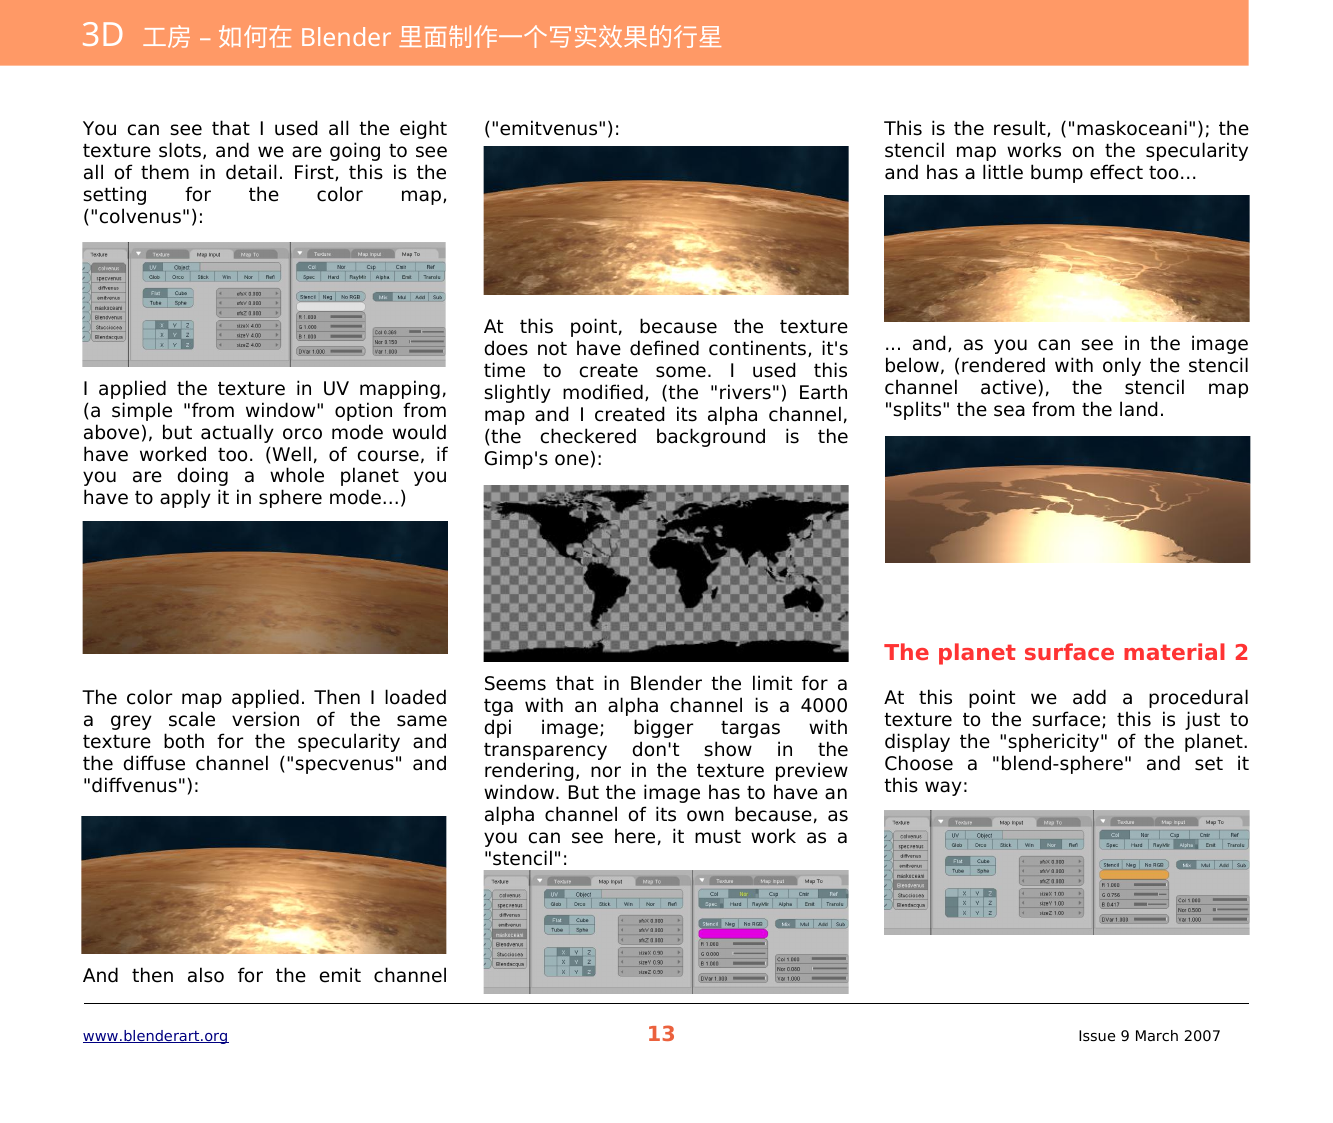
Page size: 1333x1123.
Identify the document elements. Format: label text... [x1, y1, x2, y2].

text The color map applied. Then I loaded a grey scale version of the same texture both for the specularity and the diffuse channel ("specvenus" and "diffvenus"): [83, 687, 448, 797]
picture [483, 146, 849, 295]
picture [81, 816, 447, 954]
text This is the result, ("maskoceani"); the stencil map works on the specularity and has a little bump effect too... [884, 118, 1249, 184]
picture [82, 521, 448, 654]
picture [483, 485, 849, 662]
picture [483, 870, 849, 994]
picture [884, 810, 1250, 935]
text I applied the texture in UV mapping, (a simple "from window" option from above), but actually orco mode would have worked too. (Well, of course, if you are doing a whole planet you have to apply it in sphere mode...) [83, 227, 448, 509]
picture [885, 436, 1251, 563]
text The planet surface material 2 At this point we add a procedural texture to the surface; this is just to display the "sphericity" of the planet. Choose a "blend-sphere" and set it this way: [884, 640, 1249, 797]
text And then also for the emit channel [83, 797, 448, 987]
text You can see that I used all the eight texture slots, and we are going to see all of them in detail. First, this is the setting for the color map, ("colvenus"): [83, 118, 448, 227]
picture [884, 195, 1250, 322]
text Seems that in Blender the limit for a tga with an alpha channel is a 4000 dpi image; bigger targas with transparency don't show in the rendering, nor in the texture preview window. But the image has to have an alpha channel of its own because, as you can see here, it must work as a "stencil": [483, 662, 849, 870]
picture [82, 242, 446, 367]
text ("emitvenus"): [483, 118, 849, 140]
text [884, 184, 1249, 195]
text ... and, as you can see in the image below, (rendered with only the stencil channel active), the stencil map "splits" the sea from the land. [884, 322, 1249, 420]
text At this point, because the texture does not have defined continents, it's time to create some. I used this slightly modified, (the "rivers") Earth map and I created its alpha channel, (the checkered background is the Gimp's one): [483, 316, 849, 469]
